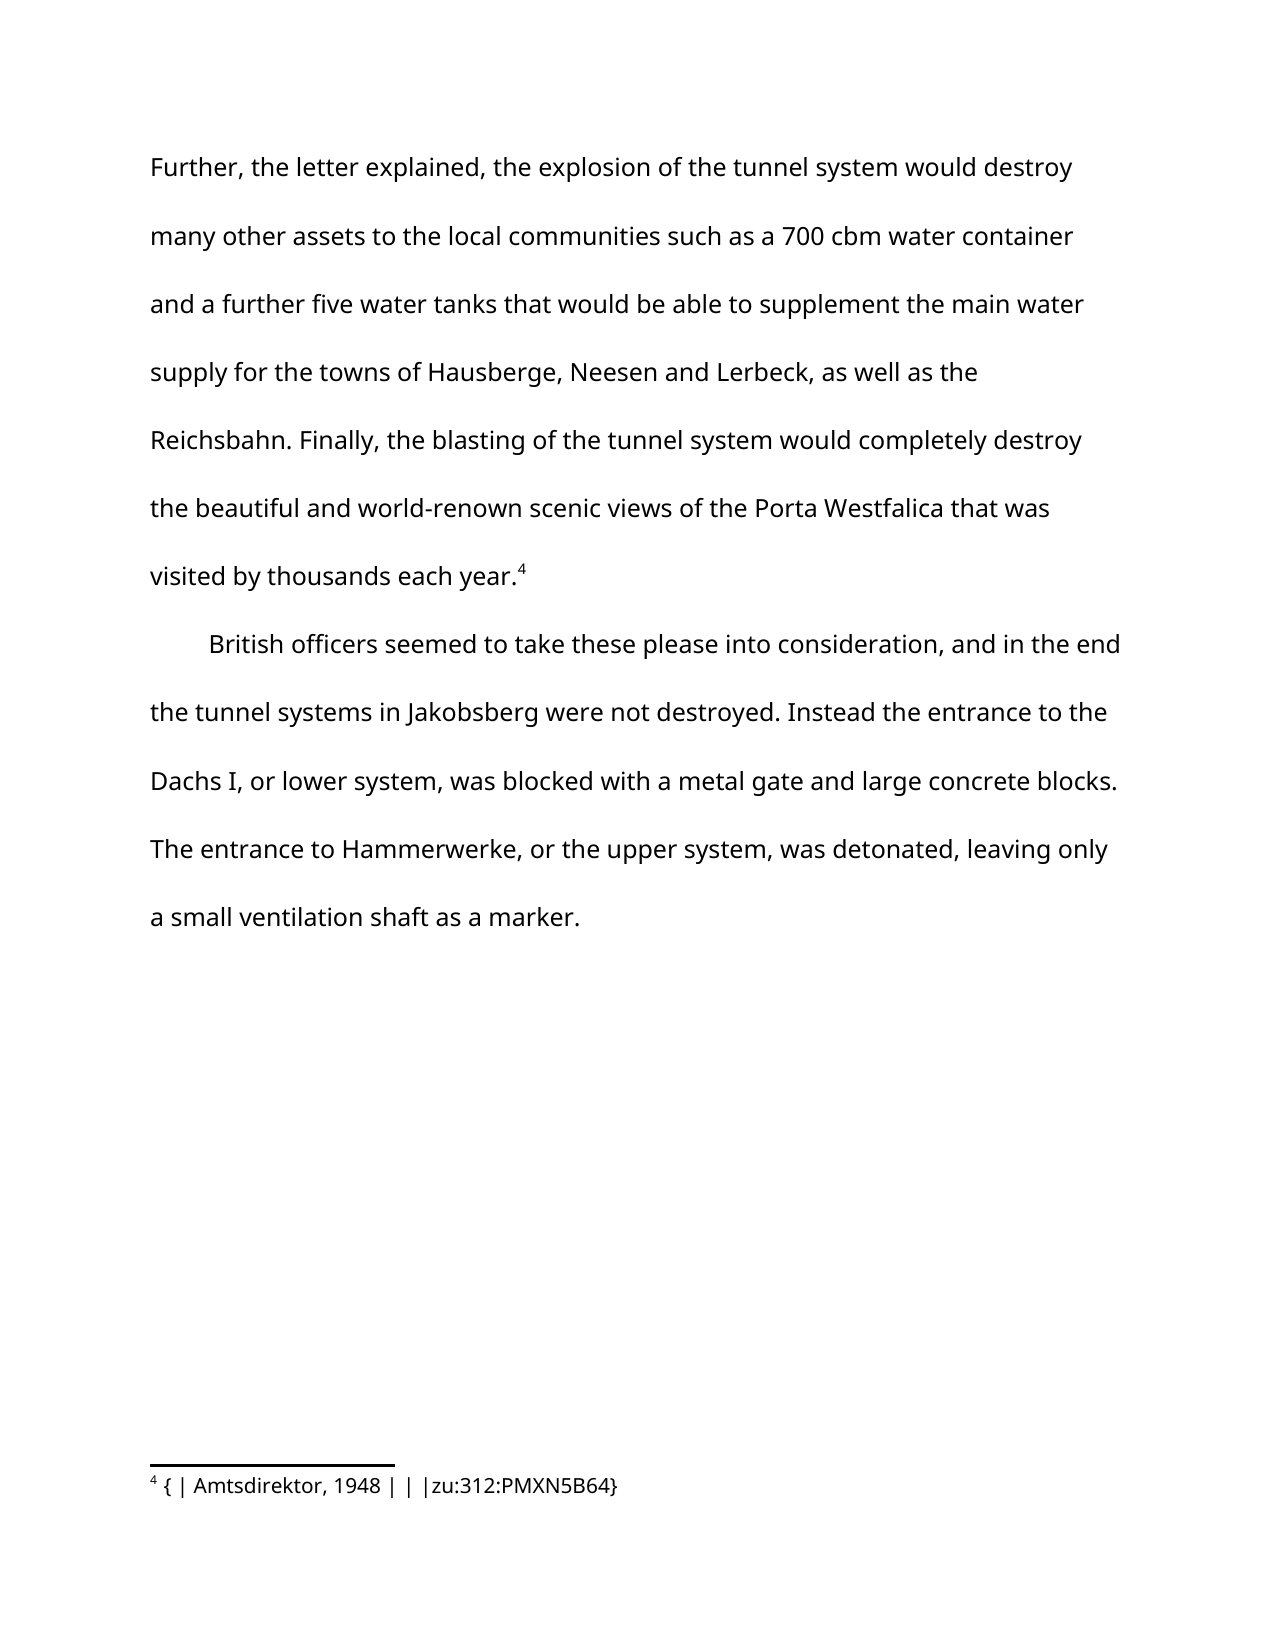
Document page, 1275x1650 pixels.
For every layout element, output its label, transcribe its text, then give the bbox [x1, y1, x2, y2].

text British officers seemed to take these please into consideration, and in the end the tunnel systems in Jakobsberg were not destroyed. Instead the entrance to the Dachs I, or lower system, was blocked with a metal gate and large concrete blocks. The entrance to Hammerwerke, or the upper system, was detonated, leaving only a small ventilation shaft as a marker. [150, 627, 1125, 933]
text Further, the letter explained, the explosion of the tunnel system would destroy many other assets to the local communities such as a 700 cbm water container and a further five water tanks that would be able to supplement the main water supply for the towns of Hausberge, Neesen and Lerbeck, as well as the Reichsbahn. Finally, the blasting of the tunnel system would completely destroy the beautiful and world-renown scenic views of the Porta Westfalica that was visited by thousands each year. [150, 150, 1125, 593]
text { | Amtsdirektor, 1948 | | |zu:312:PMXN5B64} [150, 1472, 1125, 1500]
